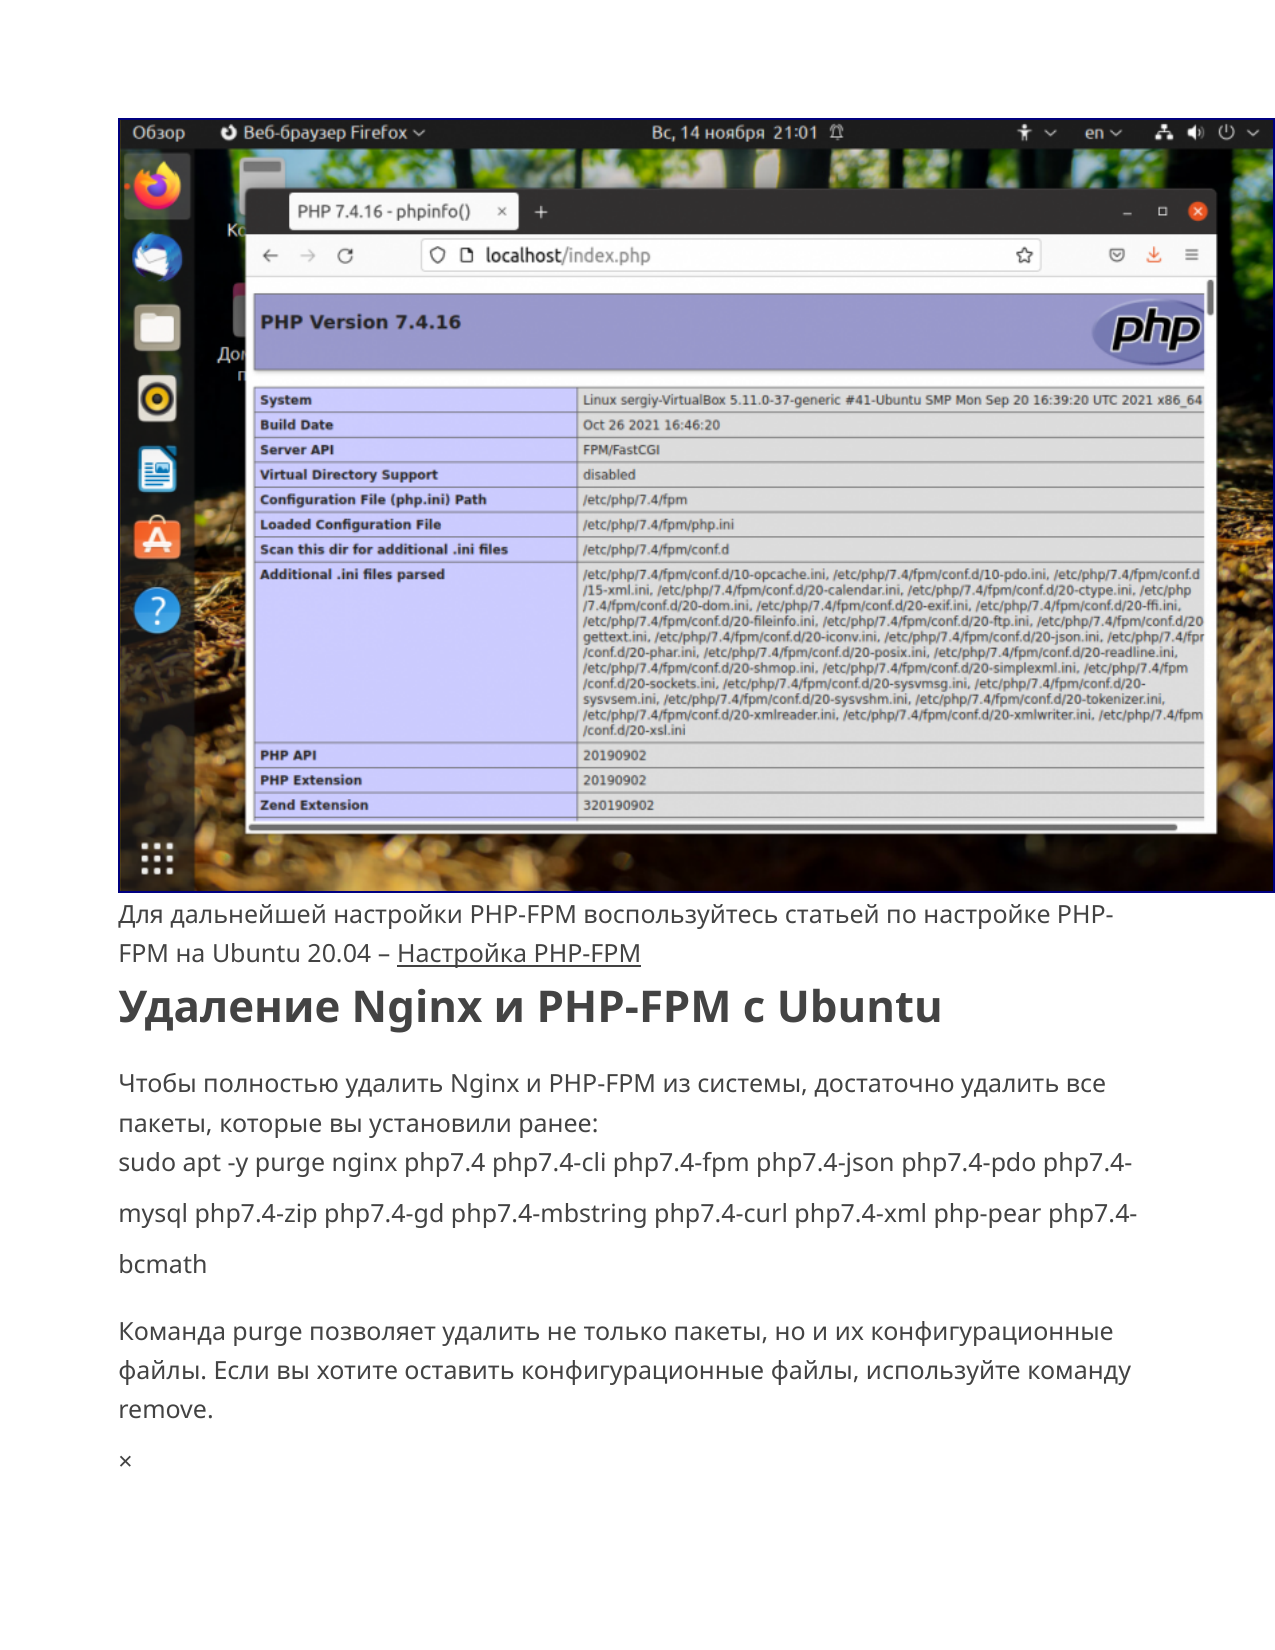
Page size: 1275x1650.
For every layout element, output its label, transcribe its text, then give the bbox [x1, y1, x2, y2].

subtitle Удаление Nginx и PHP-FPM с Ubuntu [118, 975, 1157, 1035]
text sudo apt -y purge nginx php7.4 php7.4-cli php7.4-fpm php7.4-json php7.4-pdo php7.4-mysql php7.4-zip php7.4-gd php7.4-mbstring php7.4-curl php7.4-xml php-pear php7.4-bcmath [118, 1144, 1157, 1281]
text Для дальнейшей настройки PHP-FPM воспользуйтесь статьей по настройке PHP-FPM на Ubuntu 20.04 – Настройка PHP-FPM [118, 897, 1157, 970]
picture [120, 120, 1273, 891]
text Команда purge позволяет удалить не только пакеты, но и их конфигурационные файлы. Если вы хотите оставить конфигурационные файлы, используйте команду remove. [118, 1313, 1157, 1426]
text Чтобы полностью удалить Nginx и PHP-FPM из системы, достаточно удалить все пакеты, которые вы установили ранее: [118, 1066, 1157, 1139]
text × [118, 1443, 1157, 1477]
